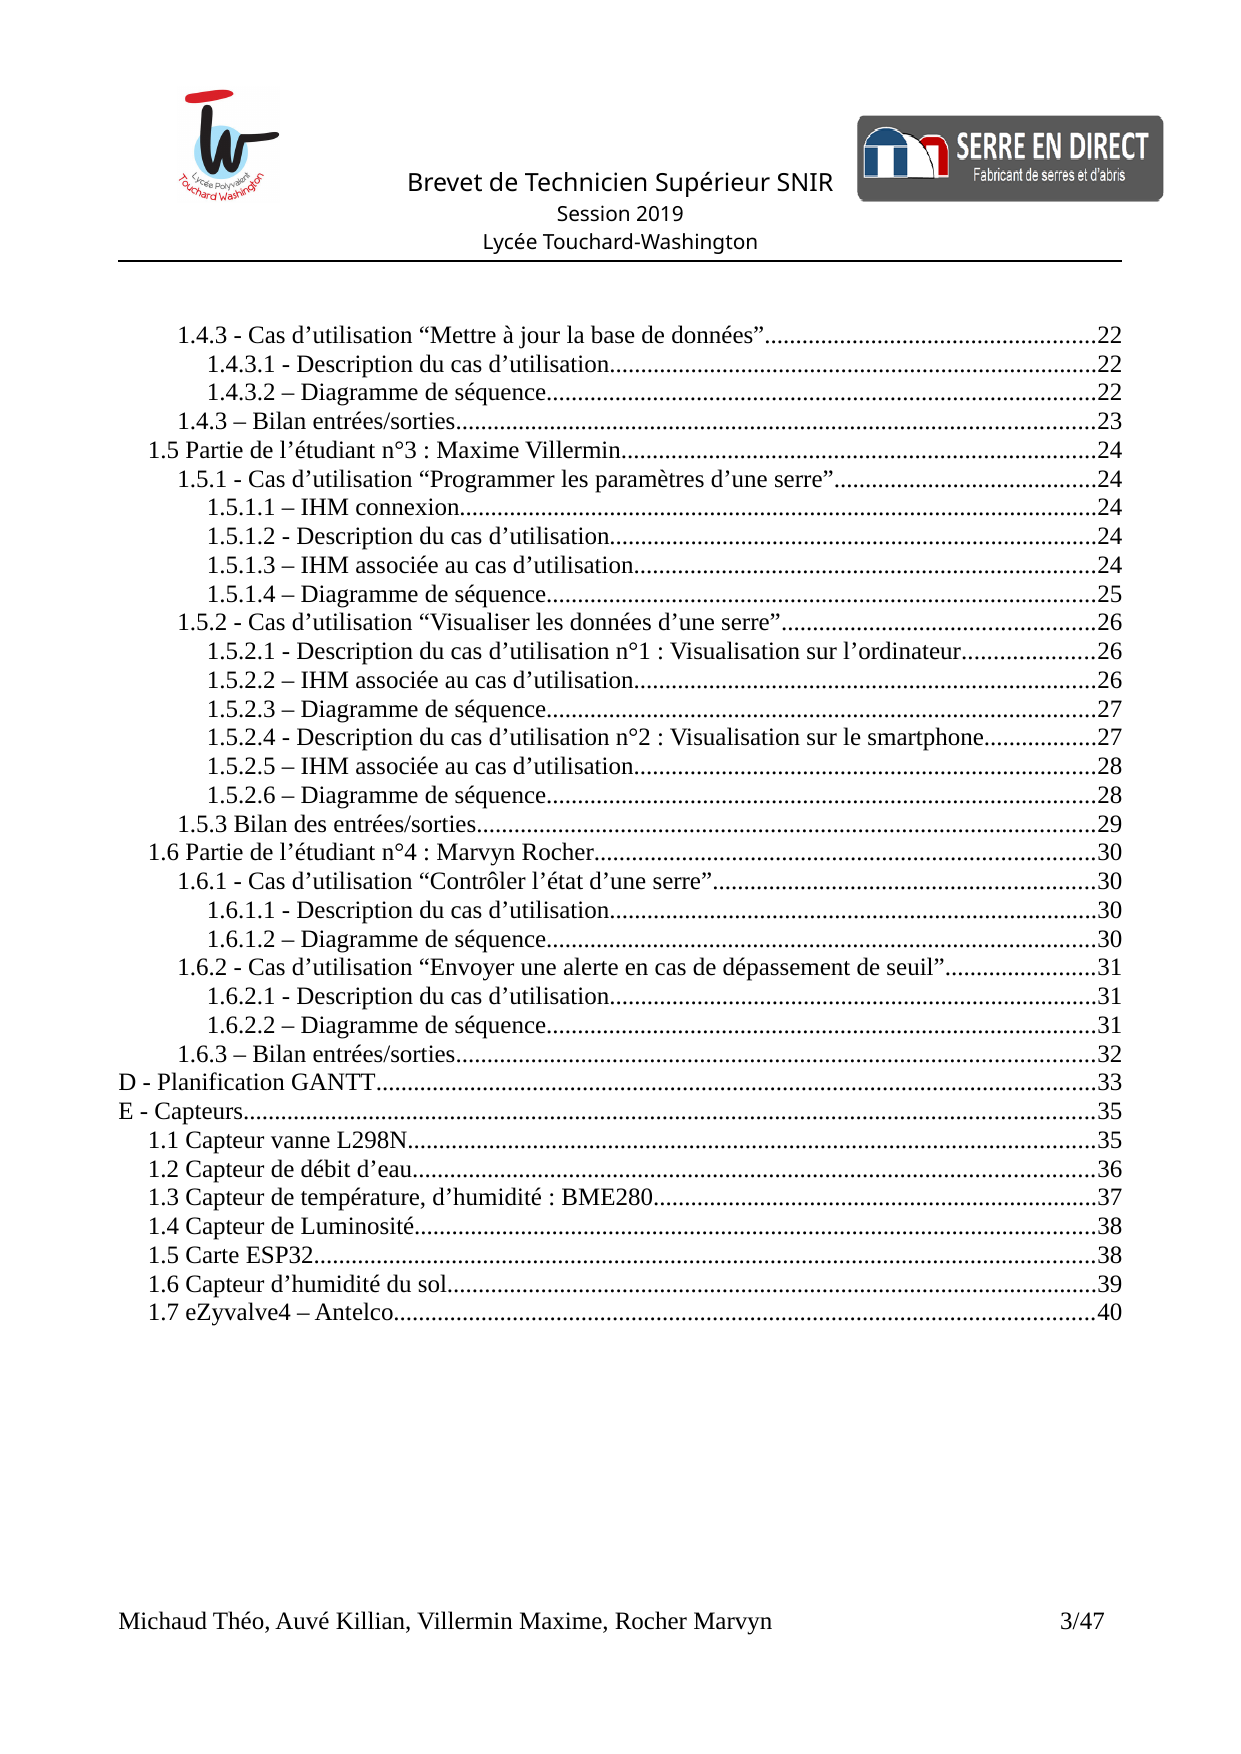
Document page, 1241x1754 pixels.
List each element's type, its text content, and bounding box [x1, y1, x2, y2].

picture [176, 86, 281, 203]
picture [852, 113, 1167, 206]
text 1.5.1 - Cas d’utilisation “Programmer les paramètres d’une serre” 24 [177, 464, 1122, 492]
text 1.5.2.4 - Description du cas d’utilisation n°2 : Visualisation sur le smartphone 27 [207, 722, 1122, 751]
text 1.4.3 - Cas d’utilisation “Mettre à jour la base de données” 22 [177, 320, 1122, 349]
text 1.4.3.1 - Description du cas d’utilisation 22 [207, 349, 1122, 377]
text 1.4 Capteur de Luminosité 38 [148, 1211, 1122, 1240]
text 1.5.1.4 – Diagramme de séquence 25 [207, 579, 1122, 607]
text 1.5.2.1 - Description du cas d’utilisation n°1 : Visualisation sur l’ordinateur 26 [207, 636, 1122, 665]
text 1.6.3 – Bilan entrées/sorties 32 [177, 1039, 1122, 1067]
text 1.5.2.5 – IHM associée au cas d’utilisation 28 [207, 751, 1122, 780]
text 1.5.2.2 – IHM associée au cas d’utilisation 26 [207, 665, 1122, 694]
text 1.5 Partie de l’étudiant n°3 : Maxime Villermin 24 [148, 435, 1122, 464]
text 1.7 eZyvalve4 – Antelco 40 [148, 1297, 1122, 1326]
text 1.5.1.2 - Description du cas d’utilisation 24 [207, 521, 1122, 550]
text 1.6 Partie de l’étudiant n°4 : Marvyn Rocher 30 [148, 837, 1122, 866]
text 1.5 Carte ESP32 38 [148, 1240, 1122, 1269]
text 1.6 Capteur d’humidité du sol 39 [148, 1269, 1122, 1297]
text D - Planification GANTT 33 [118, 1067, 1122, 1096]
text 1.5.2.6 – Diagramme de séquence 28 [207, 780, 1122, 809]
text 1.6.2.2 – Diagramme de séquence 31 [207, 1010, 1122, 1039]
text 1.6.1.1 - Description du cas d’utilisation 30 [207, 895, 1122, 924]
text 1.5.2 - Cas d’utilisation “Visualiser les données d’une serre” 26 [177, 607, 1122, 636]
text 1.5.1.3 – IHM associée au cas d’utilisation 24 [207, 550, 1122, 579]
text E - Capteurs 35 [118, 1096, 1122, 1125]
text 1.5.1.1 – IHM connexion 24 [207, 492, 1122, 521]
text 1.6.2.1 - Description du cas d’utilisation 31 [207, 981, 1122, 1010]
text 1.2 Capteur de débit d’eau 36 [148, 1154, 1122, 1182]
text 1.5.2.3 – Diagramme de séquence 27 [207, 694, 1122, 722]
text 1.1 Capteur vanne L298N 35 [148, 1125, 1122, 1154]
text 1.3 Capteur de température, d’humidité : BME280 37 [148, 1182, 1122, 1211]
text 1.6.1 - Cas d’utilisation “Contrôler l’état d’une serre” 30 [177, 866, 1122, 895]
text 1.4.3.2 – Diagramme de séquence 22 [207, 377, 1122, 406]
text 1.6.1.2 – Diagramme de séquence 30 [207, 924, 1122, 952]
text 1.6.2 - Cas d’utilisation “Envoyer une alerte en cas de dépassement de seuil” 31 [177, 952, 1122, 981]
text 1.4.3 – Bilan entrées/sorties 23 [177, 406, 1122, 435]
text 1.5.3 Bilan des entrées/sorties 29 [177, 809, 1122, 837]
